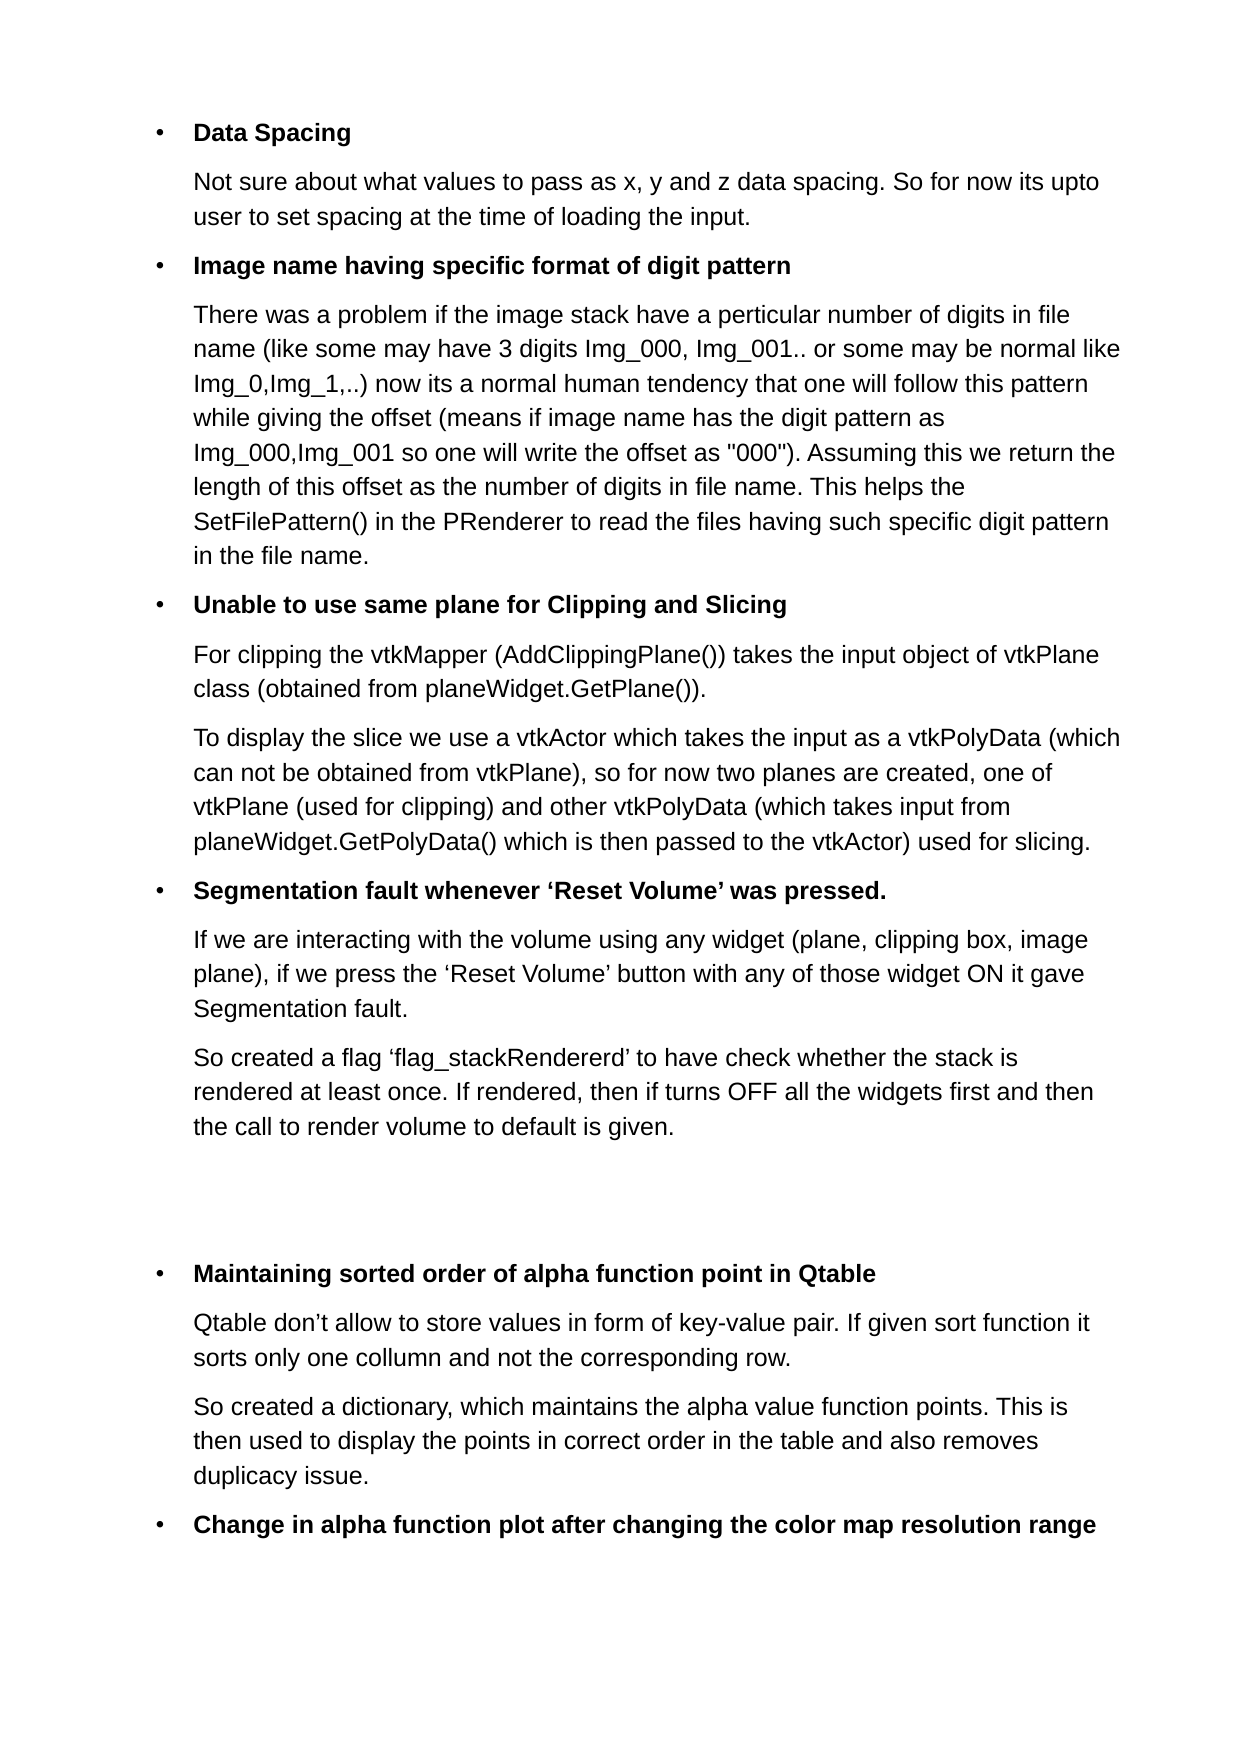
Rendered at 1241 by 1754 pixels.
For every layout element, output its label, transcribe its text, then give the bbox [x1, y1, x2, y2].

list Maintaining sorted order of alpha function point in Qtable [156, 1259, 1122, 1288]
list To display the slice we use a vtkActor which takes the input as a vtkPolyData (which can not be obtained from vtkPlane), so for now two planes are created, one of vtkPlane (used for clipping) and other vtkPolyData (which takes input from planeWidget.GetPolyData() which is then passed to the vtkActor) used for slicing. [156, 723, 1122, 855]
list So created a dictionary, which maintains the alpha value function points. This is then used to display the points in correct order in the table and also removes duplicacy issue. [156, 1392, 1122, 1489]
list Segmentation fault whenever ‘Reset Volume’ was pressed. [156, 876, 1122, 904]
list Not sure about what values to pass as x, y and z data spacing. So for now its upto user to set spacing at the time of loading the input. [156, 167, 1122, 231]
list For clipping the vtkMapper (AddClippingPlane()) takes the input object of vtkPlane class (obtained from planeWidget.GetPlane()). [156, 639, 1122, 703]
list Qtable don’t allow to store values in form of key-value pair. If given sort function it sorts only one collumn and not the corresponding row. [156, 1308, 1122, 1371]
list Image name having specific format of digit pattern [156, 251, 1122, 280]
list Data Spacing [156, 118, 1122, 147]
list Change in alpha function plot after changing the color map resolution range [156, 1510, 1122, 1538]
list If we are interacting with the volume using any widget (plane, clipping box, image plane), if we press the ‘Reset Volume’ button with any of those widget ON it gave Segmentation fault. [156, 925, 1122, 1022]
list So created a flag ‘flag_stackRendererd’ to have check whether the stack is rendered at least once. If rendered, then if turns OFF all the widgets first and then the call to render volume to default is given. [156, 1043, 1122, 1141]
list Unable to use same plane for Clipping and Slicing [156, 590, 1122, 619]
list There was a problem if the image stack have a perticular number of digits in file name (like some may have 3 digits Img_000, Img_001.. or some may be normal like Img_0,Img_1,..) now its a normal human tendency that one will follow this pattern while giving the offset (means if image name has the digit pattern as Img_000,Img_001 so one will write the offset as "000"). Assuming this we return the length of this offset as the number of digits in file name. This helps the SetFilePattern() in the PRenderer to read the files having such specific digit pattern in the file name. [156, 300, 1122, 570]
